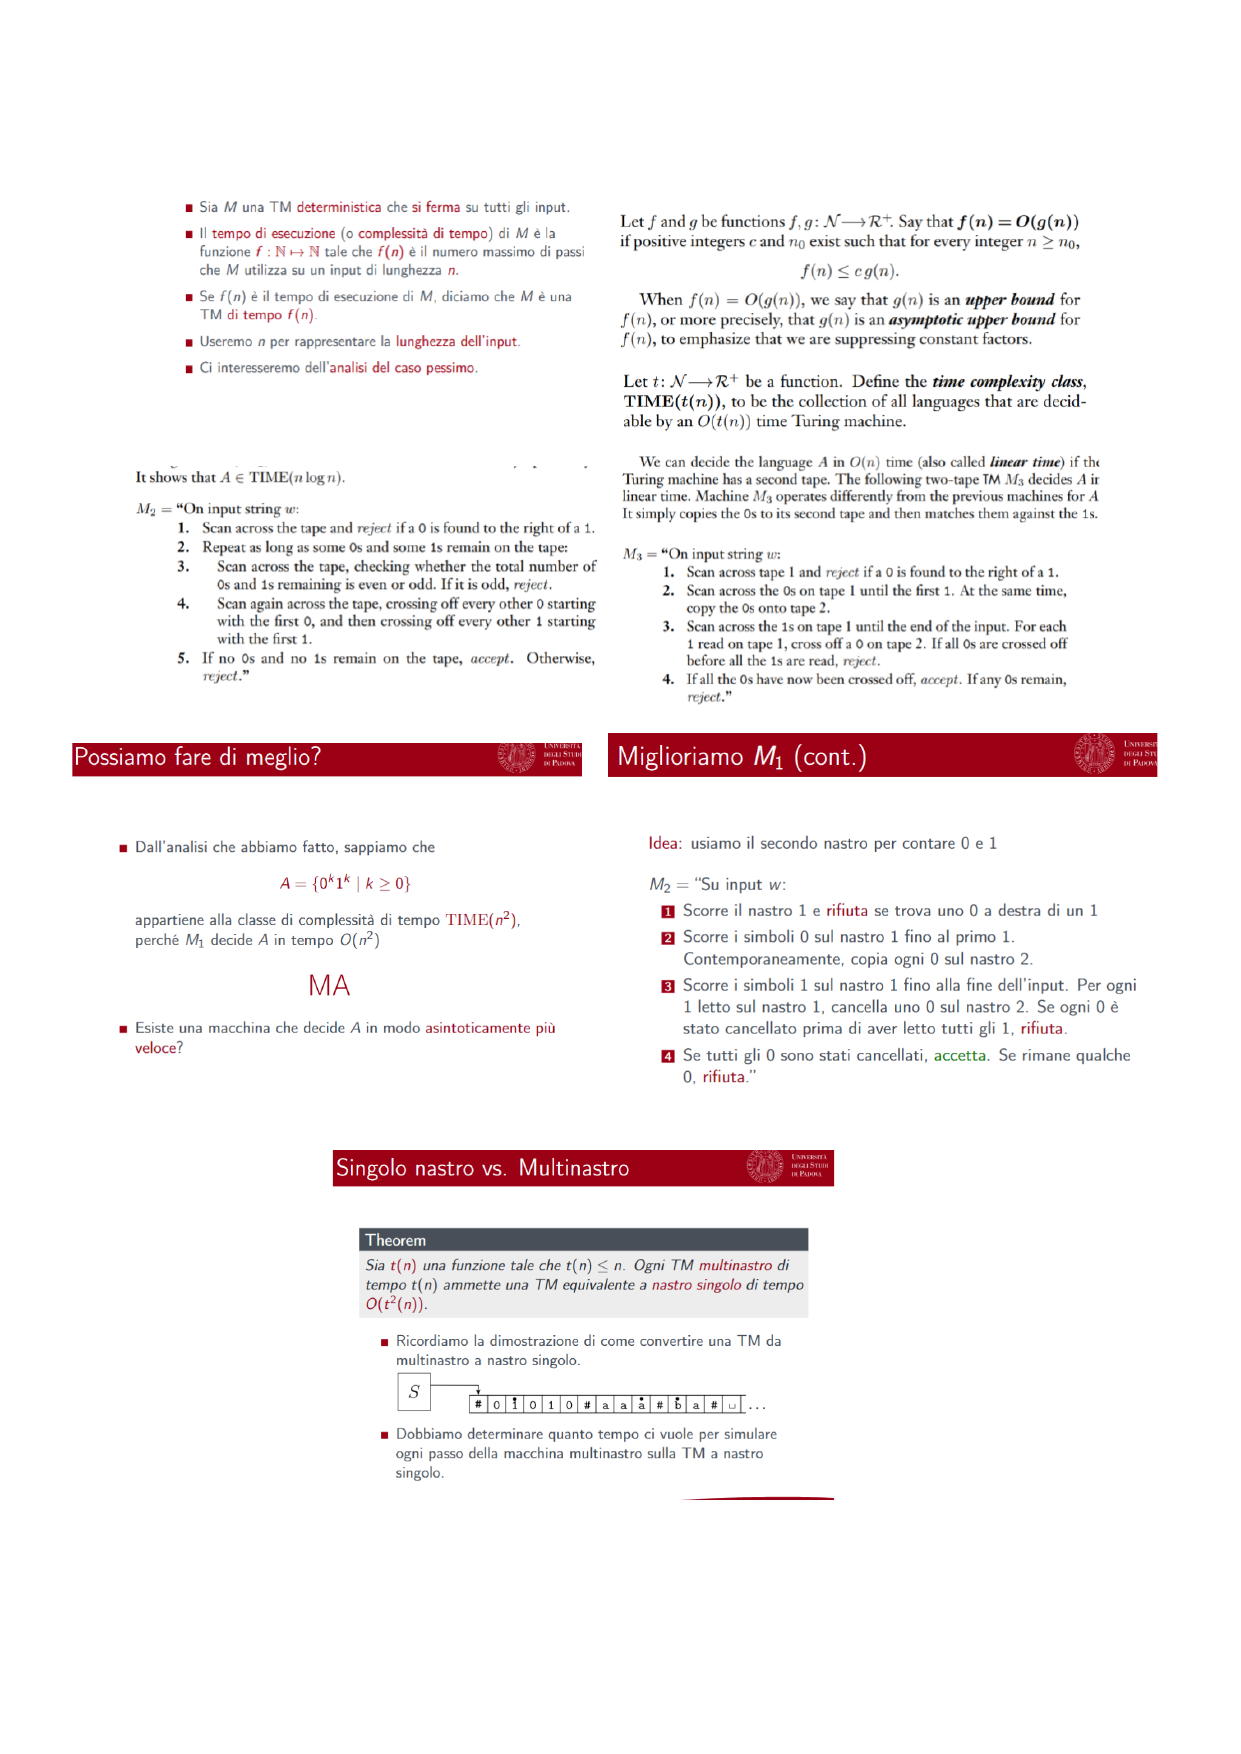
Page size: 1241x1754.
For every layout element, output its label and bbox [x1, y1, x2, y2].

picture [608, 733, 1158, 1114]
picture [72, 743, 582, 1075]
picture [113, 189, 1118, 721]
picture [332, 1150, 835, 1500]
